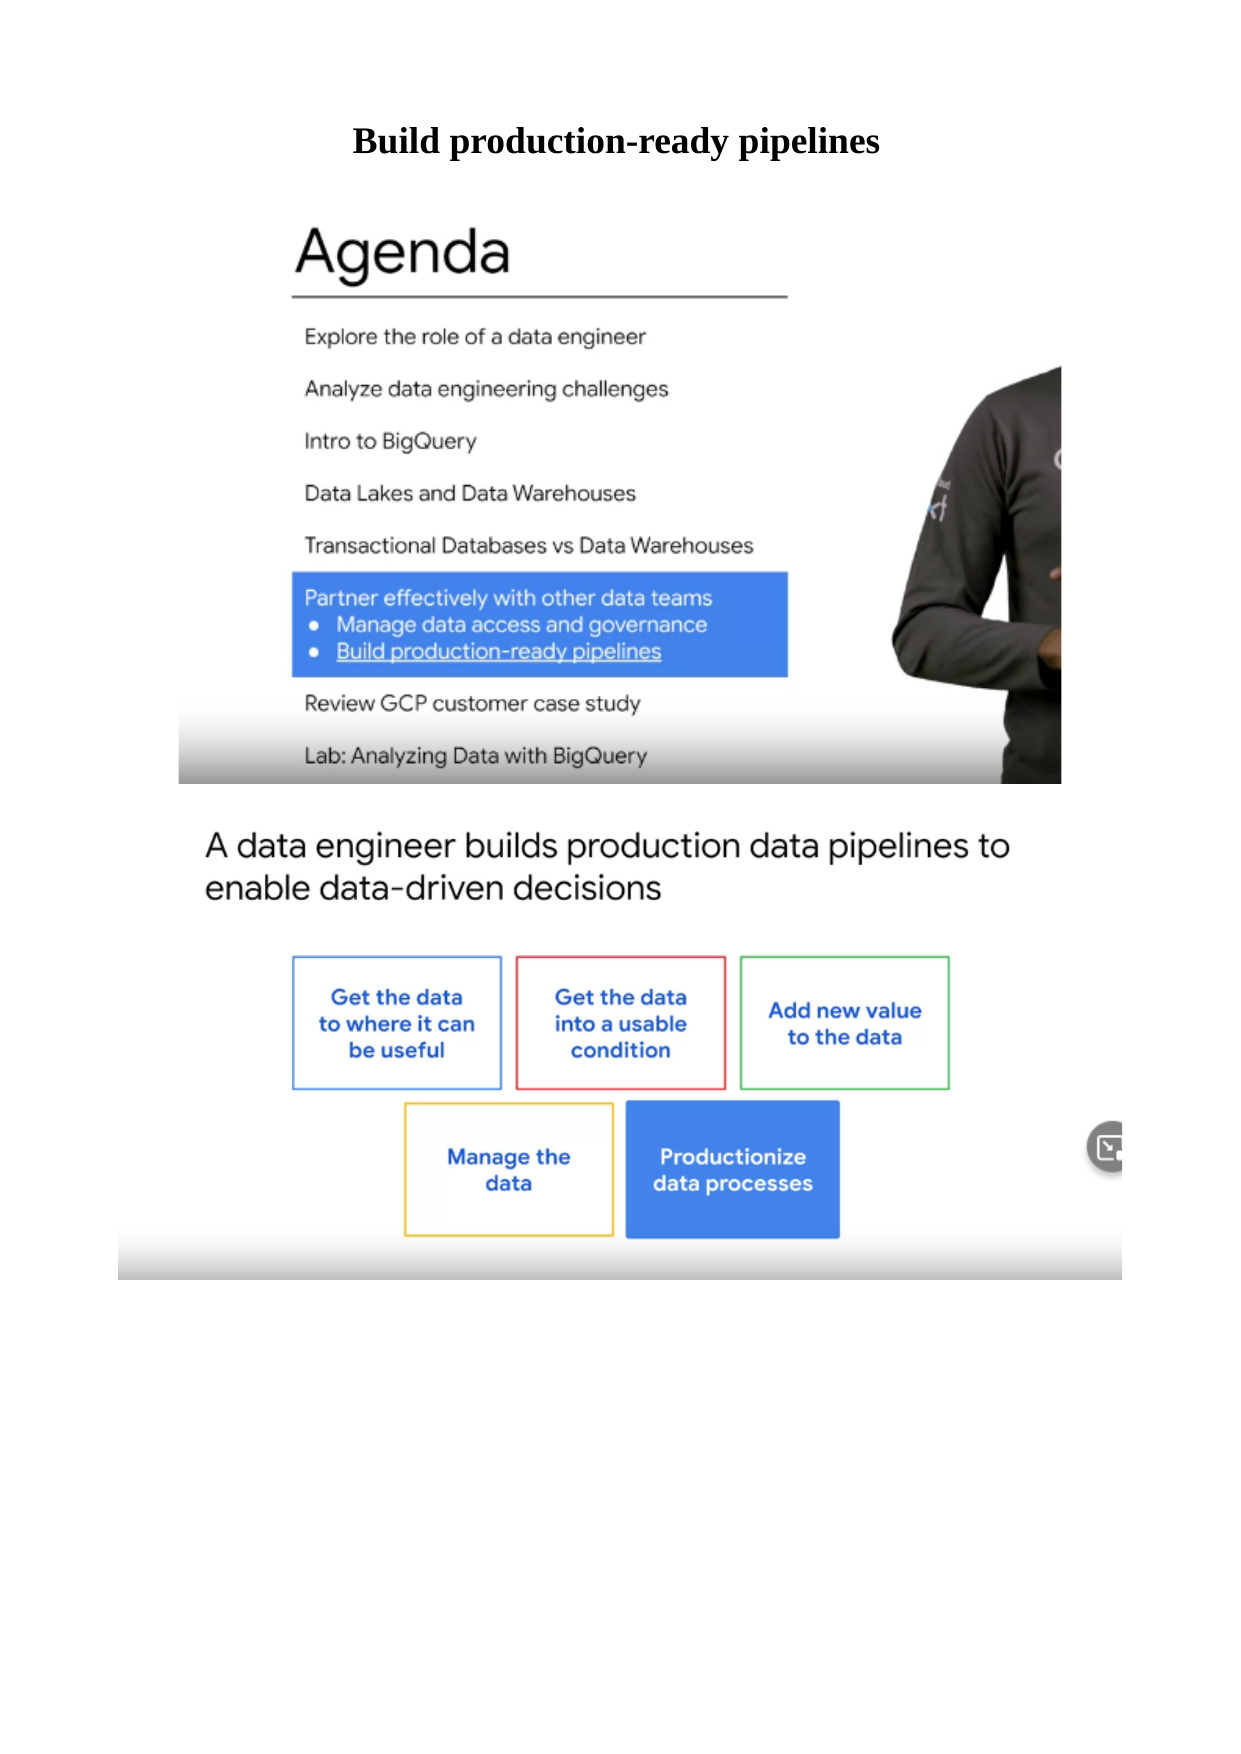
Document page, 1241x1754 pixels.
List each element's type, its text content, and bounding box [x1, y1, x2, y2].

subtitle Build production-ready pipelines [118, 118, 1122, 161]
picture [178, 202, 1062, 784]
picture [118, 812, 1123, 1280]
